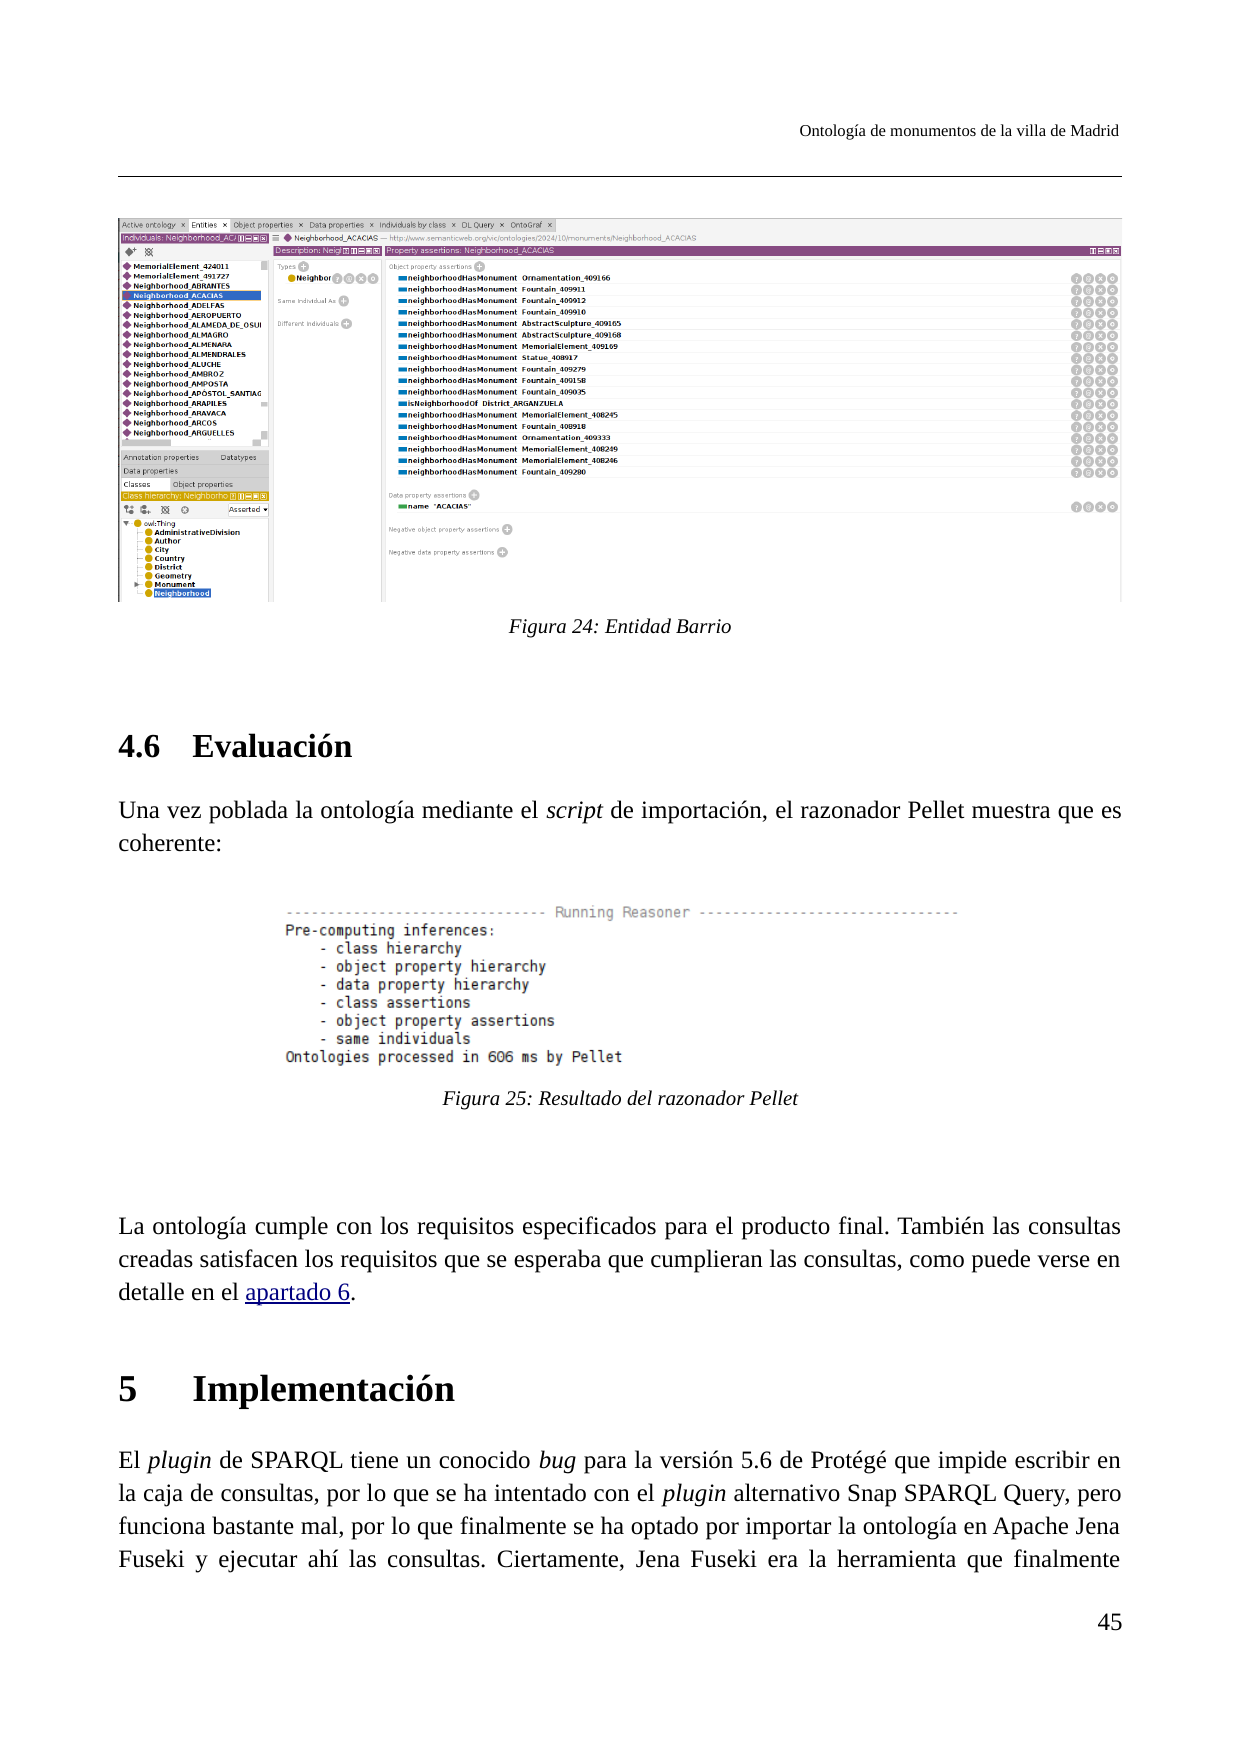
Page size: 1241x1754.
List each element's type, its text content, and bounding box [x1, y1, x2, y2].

picture [118, 218, 1123, 602]
text Figura 24: Entidad Barrio [118, 602, 1122, 638]
text El plugin de SPARQL tiene un conocido bug para la versión 5.6 de Protégé que impide escribir en la caja de consultas, por lo que se ha intentado con el plugin alternativo Snap SPARQL Query, pero funciona bastante mal, por lo que finalmente se ha optado por importar la ontología en Apache Jena Fuseki y ejecutar ahí las consultas. Ciertamente, Jena Fuseki era la herramienta que finalmente [118, 1445, 1122, 1573]
picture [271, 903, 969, 1073]
text La ontología cumple con los requisitos especificados para el producto final. También las consultas creadas satisfacen los requisitos que se esperaba que cumplieran las consultas, como puede verse en detalle en el apartado 6. [118, 1211, 1122, 1306]
subtitle Implementación [118, 1366, 1122, 1409]
subtitle Evaluación [118, 726, 1122, 765]
text Una vez poblada la ontología mediante el script de importación, el razonador Pellet muestra que es coherente: [118, 795, 1122, 857]
text Figura 25: Resultado del razonador Pellet [271, 1073, 969, 1109]
